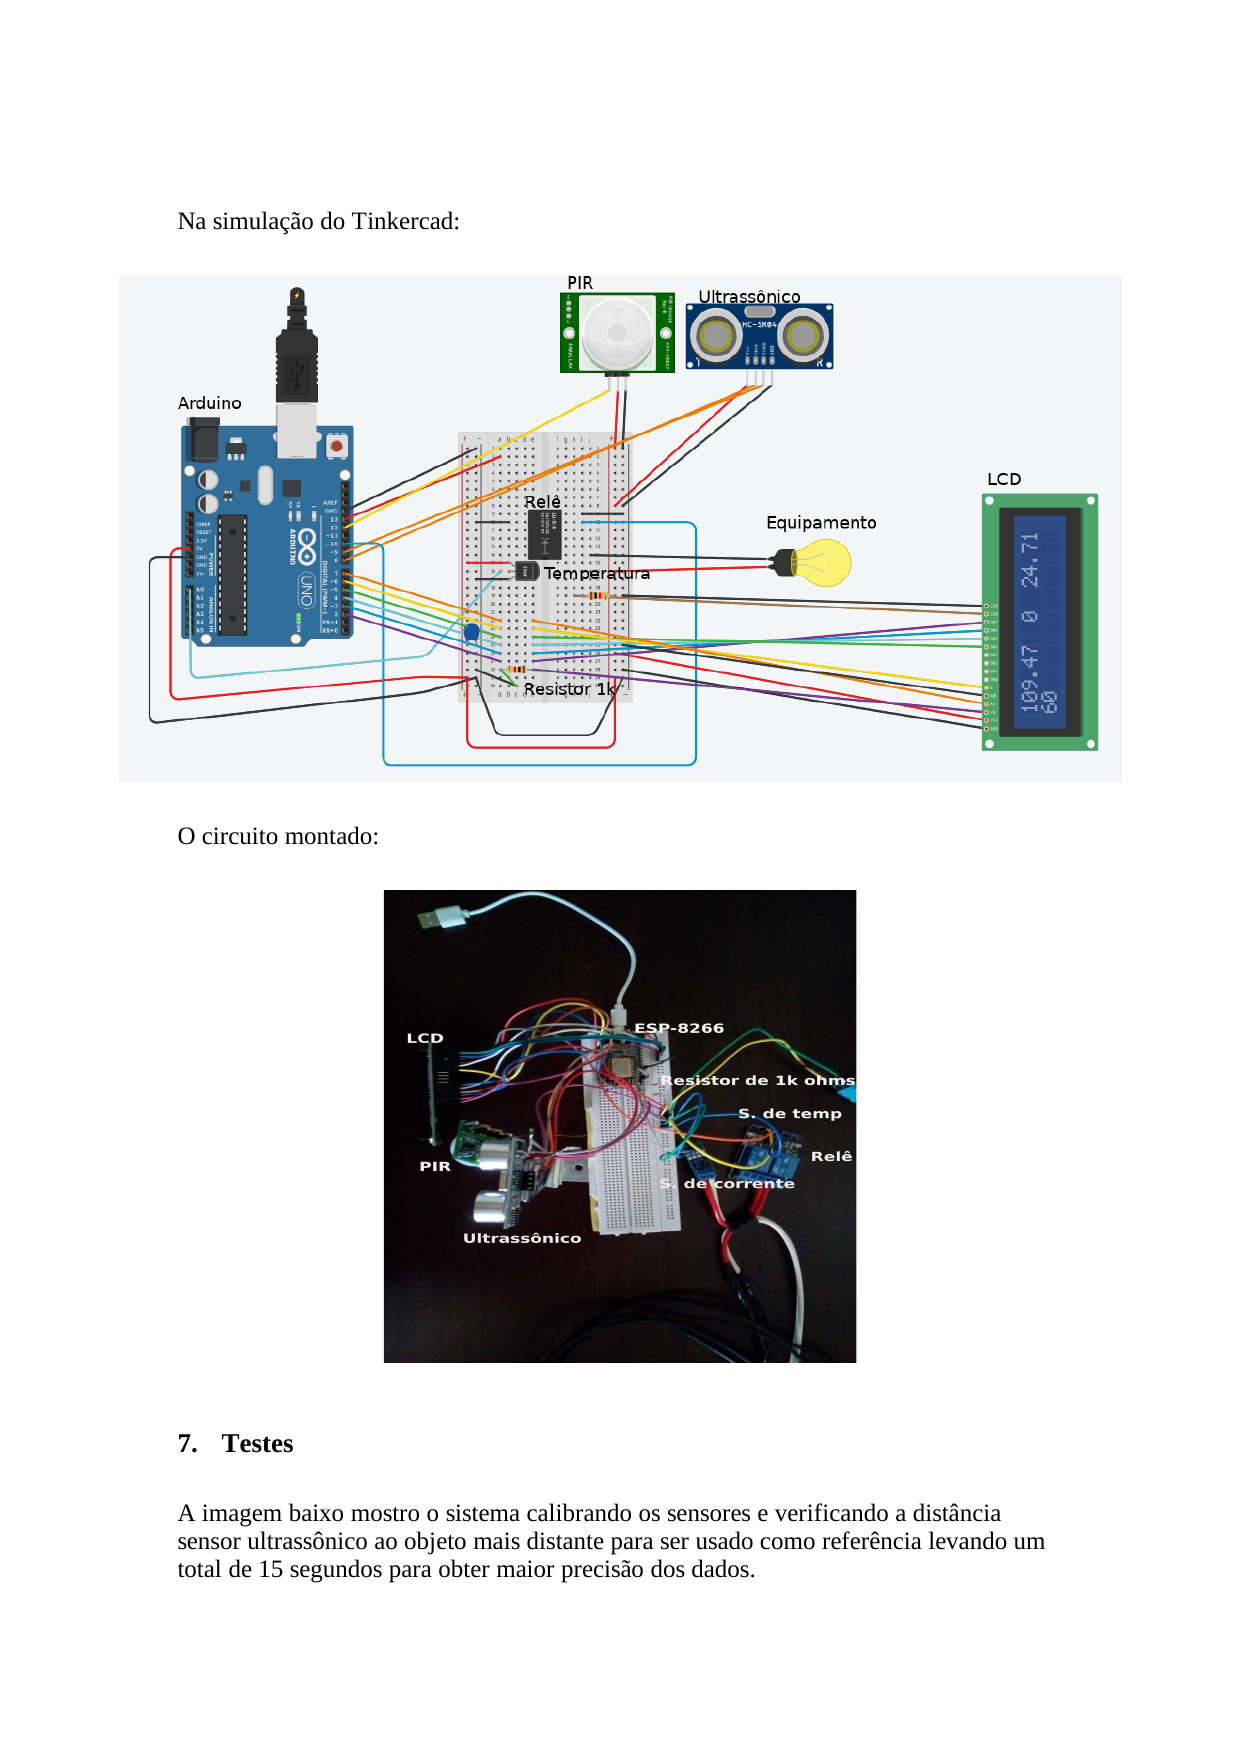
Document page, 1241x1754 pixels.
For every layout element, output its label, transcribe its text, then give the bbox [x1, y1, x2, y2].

text A imagem baixo mostro o sistema calibrando os sensores e verificando a distância sensor ultrassônico ao objeto mais distante para ser usado como referência levando um total de 15 segundos para obter maior precisão dos dados. [177, 1498, 1063, 1583]
text Na simulação do Tinkercad: [177, 207, 1063, 235]
picture [118, 275, 1123, 782]
picture [383, 890, 857, 1363]
text O circuito montado: [177, 822, 1063, 850]
title Testes [177, 1428, 1063, 1458]
